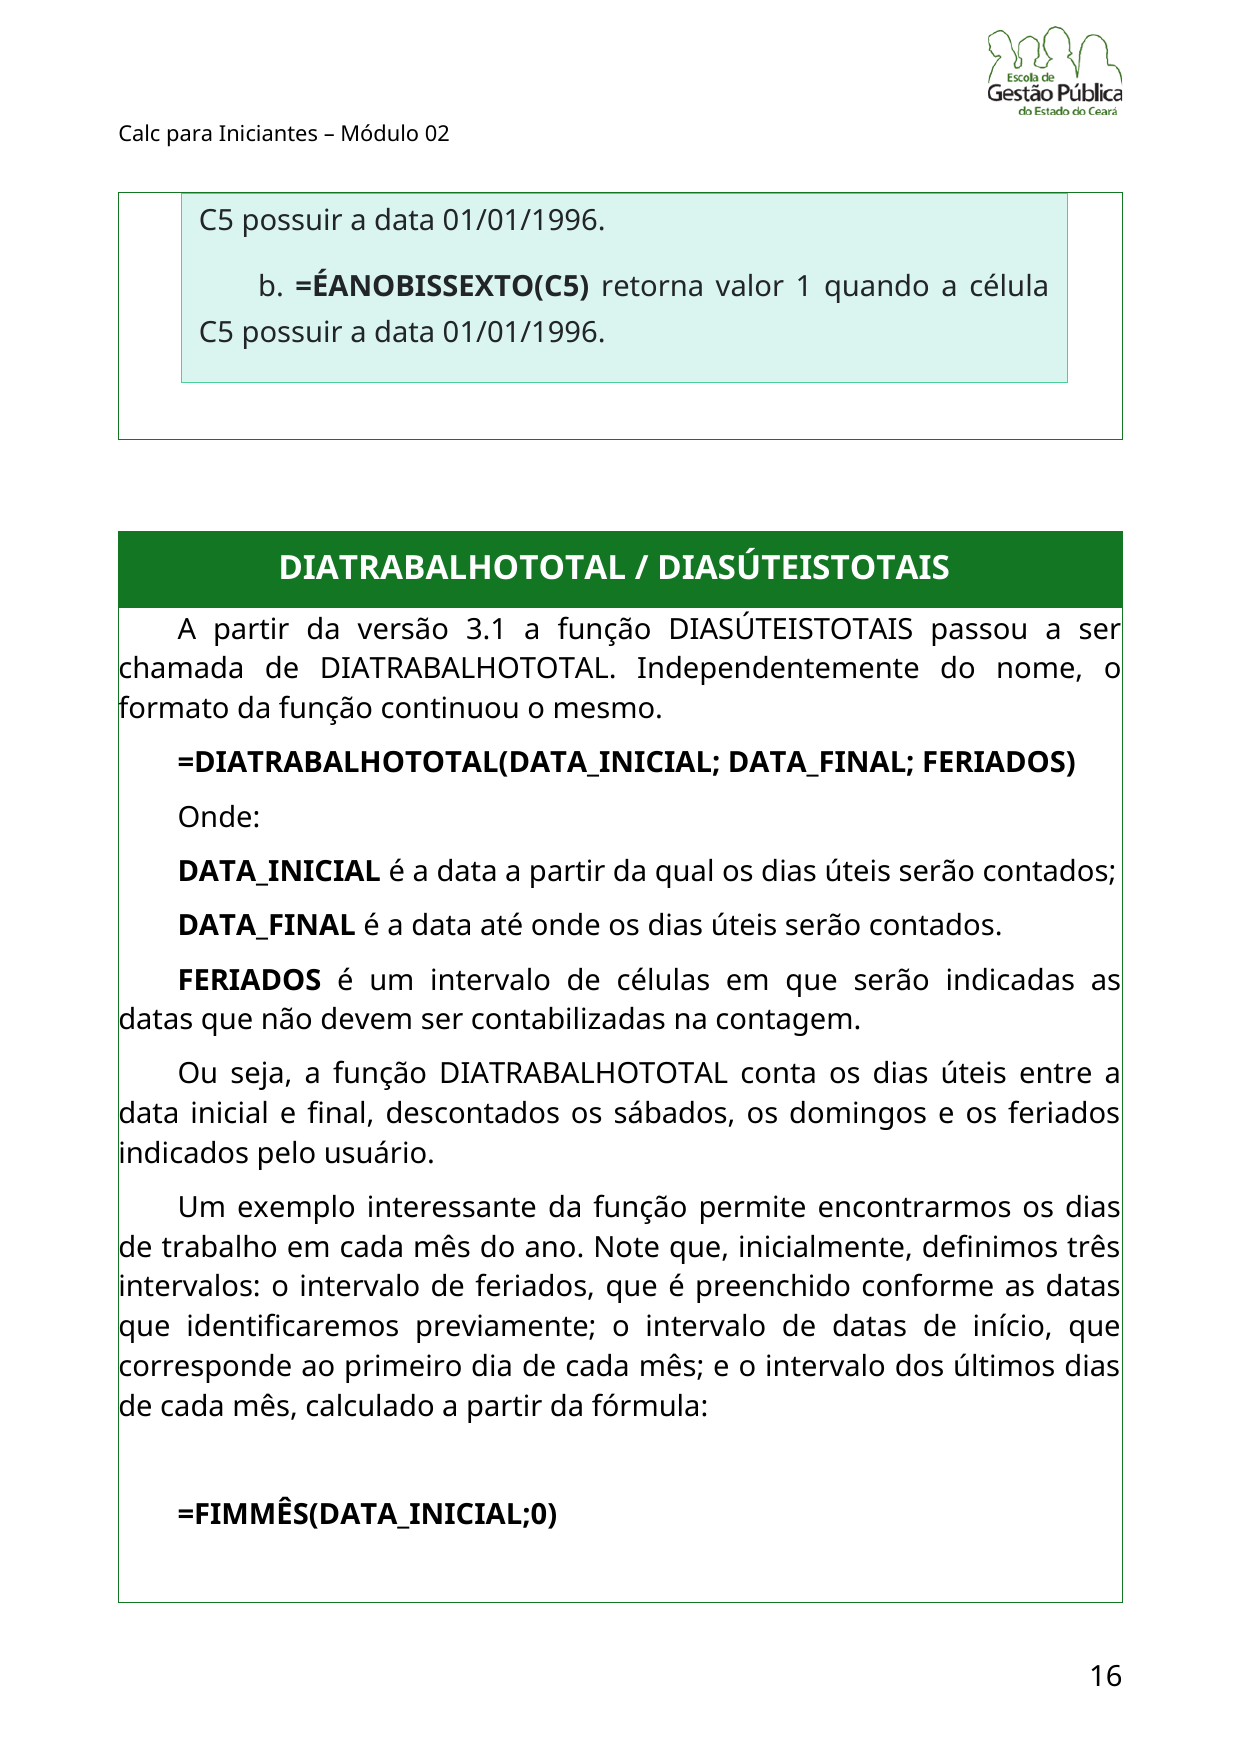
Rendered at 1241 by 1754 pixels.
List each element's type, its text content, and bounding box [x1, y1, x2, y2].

picture [118, 26, 1123, 115]
table_header DIATRABALHOTOTAL / DIASÚTEISTOTAIS [119, 532, 1122, 607]
table_cell C5 possuir a data 01/01/1996. b. =ÉANOBISSEXTO(C5) retorna valor 1 quando a célula C5 possuir a data 01/01/1996. [182, 194, 1067, 382]
table_cell A partir da versão 3.1 a função DIASÚTEISTOTAIS passou a ser chamada de DIATRABALHOTOTAL. Independentemente do nome, o formato da função continuou o mesmo. =DIATRABALHOTOTAL(DATA_INICIAL; DATA_FINAL; FERIADOS) Onde: DATA_INICIAL é a data a partir da qual os dias úteis serão contados; DATA_FINAL é a data até onde os dias úteis serão contados. FERIADOS é um intervalo de células em que serão indicadas as datas que não devem ser contabilizadas na contagem. Ou seja, a função DIATRABALHOTOTAL conta os dias úteis entre a data inicial e final, descontados os sábados, os domingos e os feriados indicados pelo usuário. Um exemplo interessante da função permite encontrarmos os dias de trabalho em cada mês do ano. Note que, inicialmente, definimos três intervalos: o intervalo de feriados, que é preenchido conforme as datas que identificaremos previamente; o intervalo de datas de início, que corresponde ao primeiro dia de cada mês; e o intervalo dos últimos dias de cada mês, calculado a partir da fórmula: =FIMMÊS(DATA_INICIAL;0) [119, 608, 1122, 1602]
table_cell [119, 193, 1122, 439]
